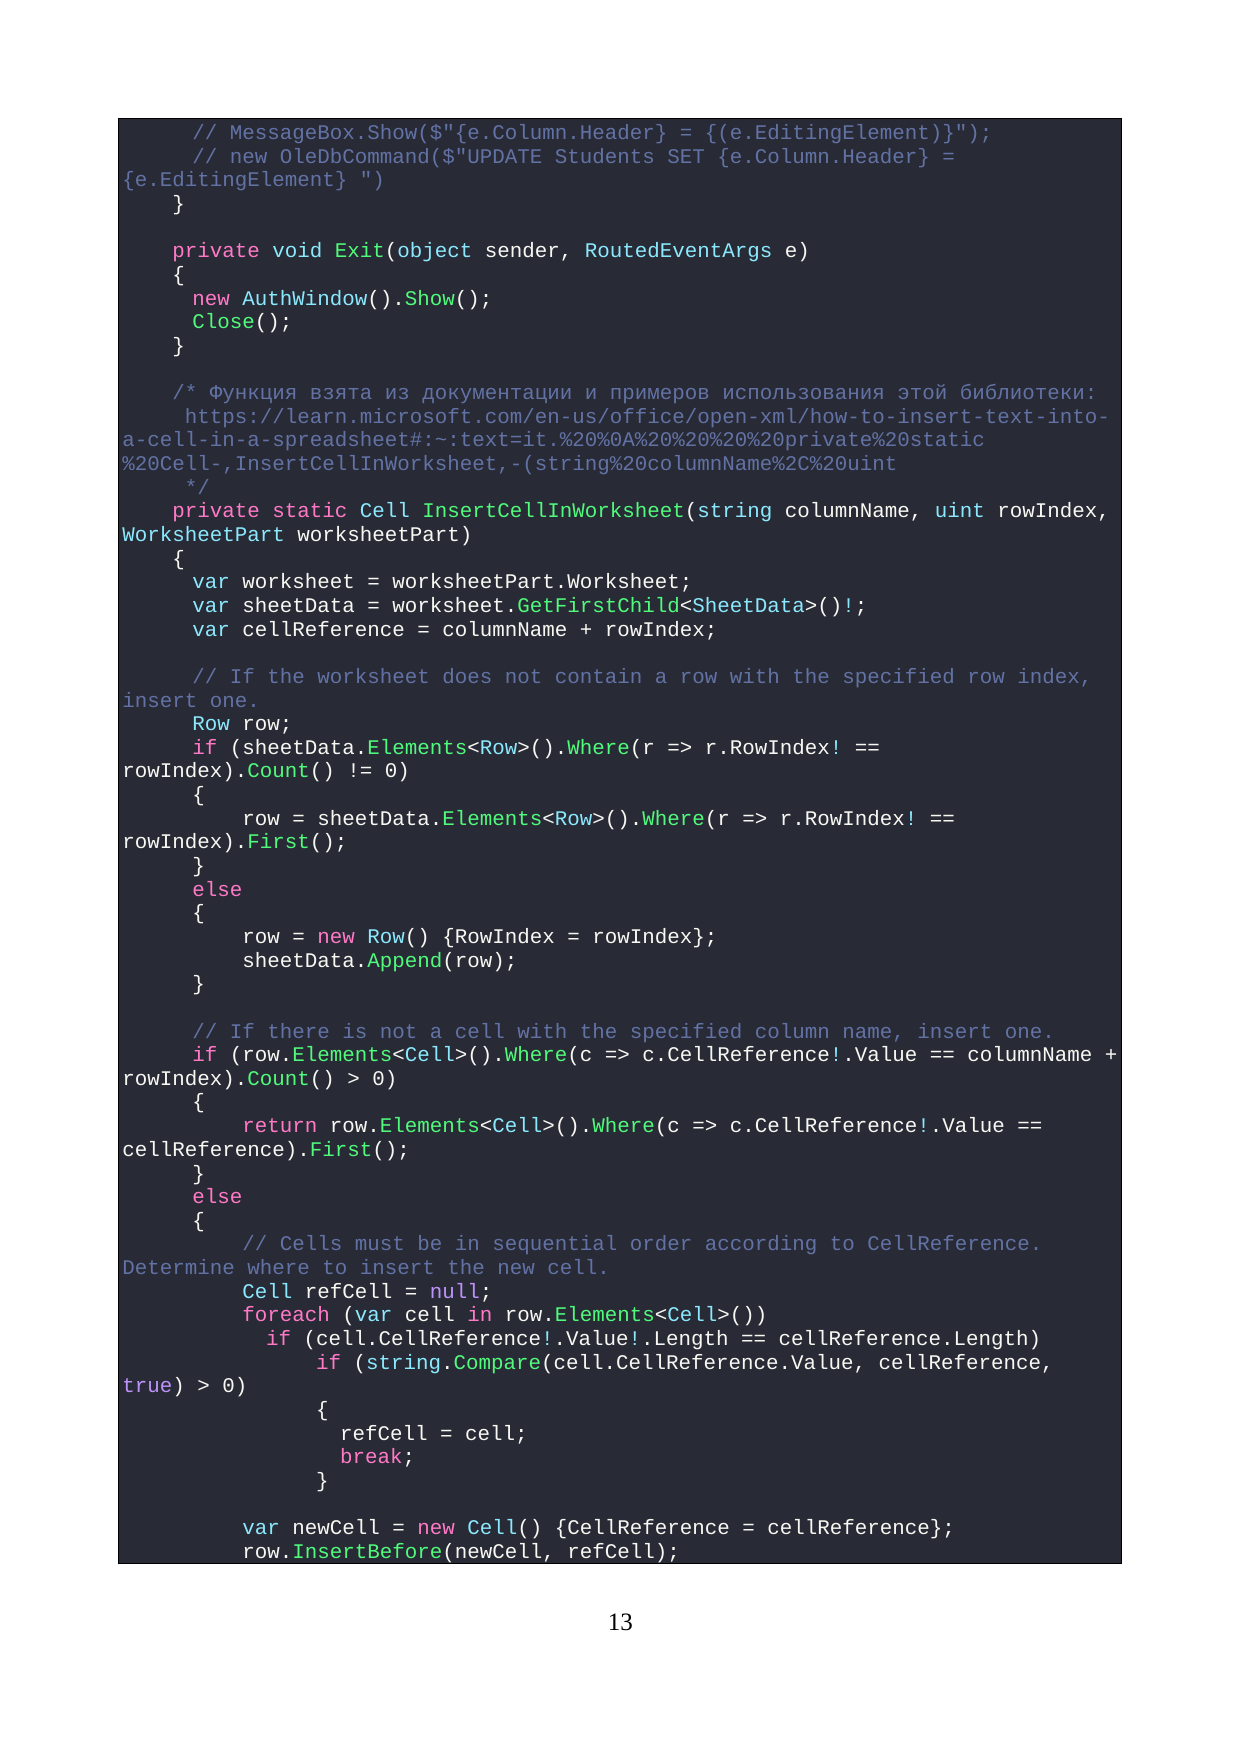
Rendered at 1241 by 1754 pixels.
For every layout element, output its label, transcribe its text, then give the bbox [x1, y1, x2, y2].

text Close(); [119, 307, 1121, 331]
text var worksheet = worksheetPart.Worksheet; [119, 567, 1121, 591]
text var sheetData = worksheet.GetFirstChild<SheetData>()!; [119, 591, 1121, 615]
text // Cells must be in sequential order according to CellReference. Determine where to insert the new cell. [119, 1229, 1121, 1277]
text // If there is not a cell with the specified column name, insert one. [119, 1017, 1121, 1040]
text private static Cell InsertCellInWorksheet(string columnName, uint rowIndex, WorksheetPart worksheetPart) [119, 496, 1121, 544]
text if (row.Elements<Cell>().Where(c => c.CellReference!.Value == columnName + rowIndex).Count() > 0) [119, 1040, 1121, 1088]
text // MessageBox.Show($"{e.Column.Header} = {(e.EditingElement)}"); [119, 119, 1121, 142]
text break; [119, 1442, 1121, 1466]
text { [119, 898, 1121, 922]
text Cell refCell = null; [119, 1277, 1121, 1300]
text } [119, 189, 1121, 213]
text refCell = cell; [119, 1419, 1121, 1442]
text } [119, 969, 1121, 993]
text { [119, 780, 1121, 804]
text row = sheetData.Elements<Row>().Where(r => r.RowIndex! == rowIndex).First(); [119, 804, 1121, 851]
text else [119, 1182, 1121, 1206]
text foreach (var cell in row.Elements<Cell>()) [119, 1300, 1121, 1324]
text { [119, 544, 1121, 567]
text if (sheetData.Elements<Row>().Where(r => r.RowIndex! == rowIndex).Count() != 0) [119, 733, 1121, 780]
text } [119, 1466, 1121, 1489]
text { [119, 1395, 1121, 1419]
text Row row; [119, 709, 1121, 733]
text row.InsertBefore(newCell, refCell); [119, 1537, 1121, 1563]
text } [119, 331, 1121, 354]
text */ [119, 473, 1121, 496]
text { [119, 1088, 1121, 1111]
text row = new Row() {RowIndex = rowIndex}; [119, 922, 1121, 946]
text if (cell.CellReference!.Value!.Length == cellReference.Length) [119, 1324, 1121, 1348]
text if (string.Compare(cell.CellReference.Value, cellReference, true) > 0) [119, 1348, 1121, 1395]
text /* Функция взята из документации и примеров использования этой библиотеки: [119, 378, 1121, 402]
text new AuthWindow().Show(); [119, 284, 1121, 307]
text // new OleDbCommand($"UPDATE Students SET {e.Column.Header} = {e.EditingElement} ") [119, 142, 1121, 189]
text https://learn.microsoft.com/en-us/office/open-xml/how-to-insert-text-into-a-cell-in-a-spreadsheet#:~:text=it.%20%0A%20%20%20%20private%20static%20Cell-,InsertCellInWorksheet,-(string%20columnName%2C%20uint [119, 402, 1121, 473]
text var newCell = new Cell() {CellReference = cellReference}; [119, 1513, 1121, 1537]
text } [119, 851, 1121, 875]
text return row.Elements<Cell>().Where(c => c.CellReference!.Value == cellReference).First(); [119, 1111, 1121, 1158]
text { [119, 260, 1121, 284]
text var cellReference = columnName + rowIndex; [119, 615, 1121, 638]
text private void Exit(object sender, RoutedEventArgs e) [119, 236, 1121, 260]
text // If the worksheet does not contain a row with the specified row index, insert one. [119, 662, 1121, 709]
text } [119, 1158, 1121, 1182]
text else [119, 875, 1121, 898]
text { [119, 1206, 1121, 1229]
text sheetData.Append(row); [119, 946, 1121, 969]
